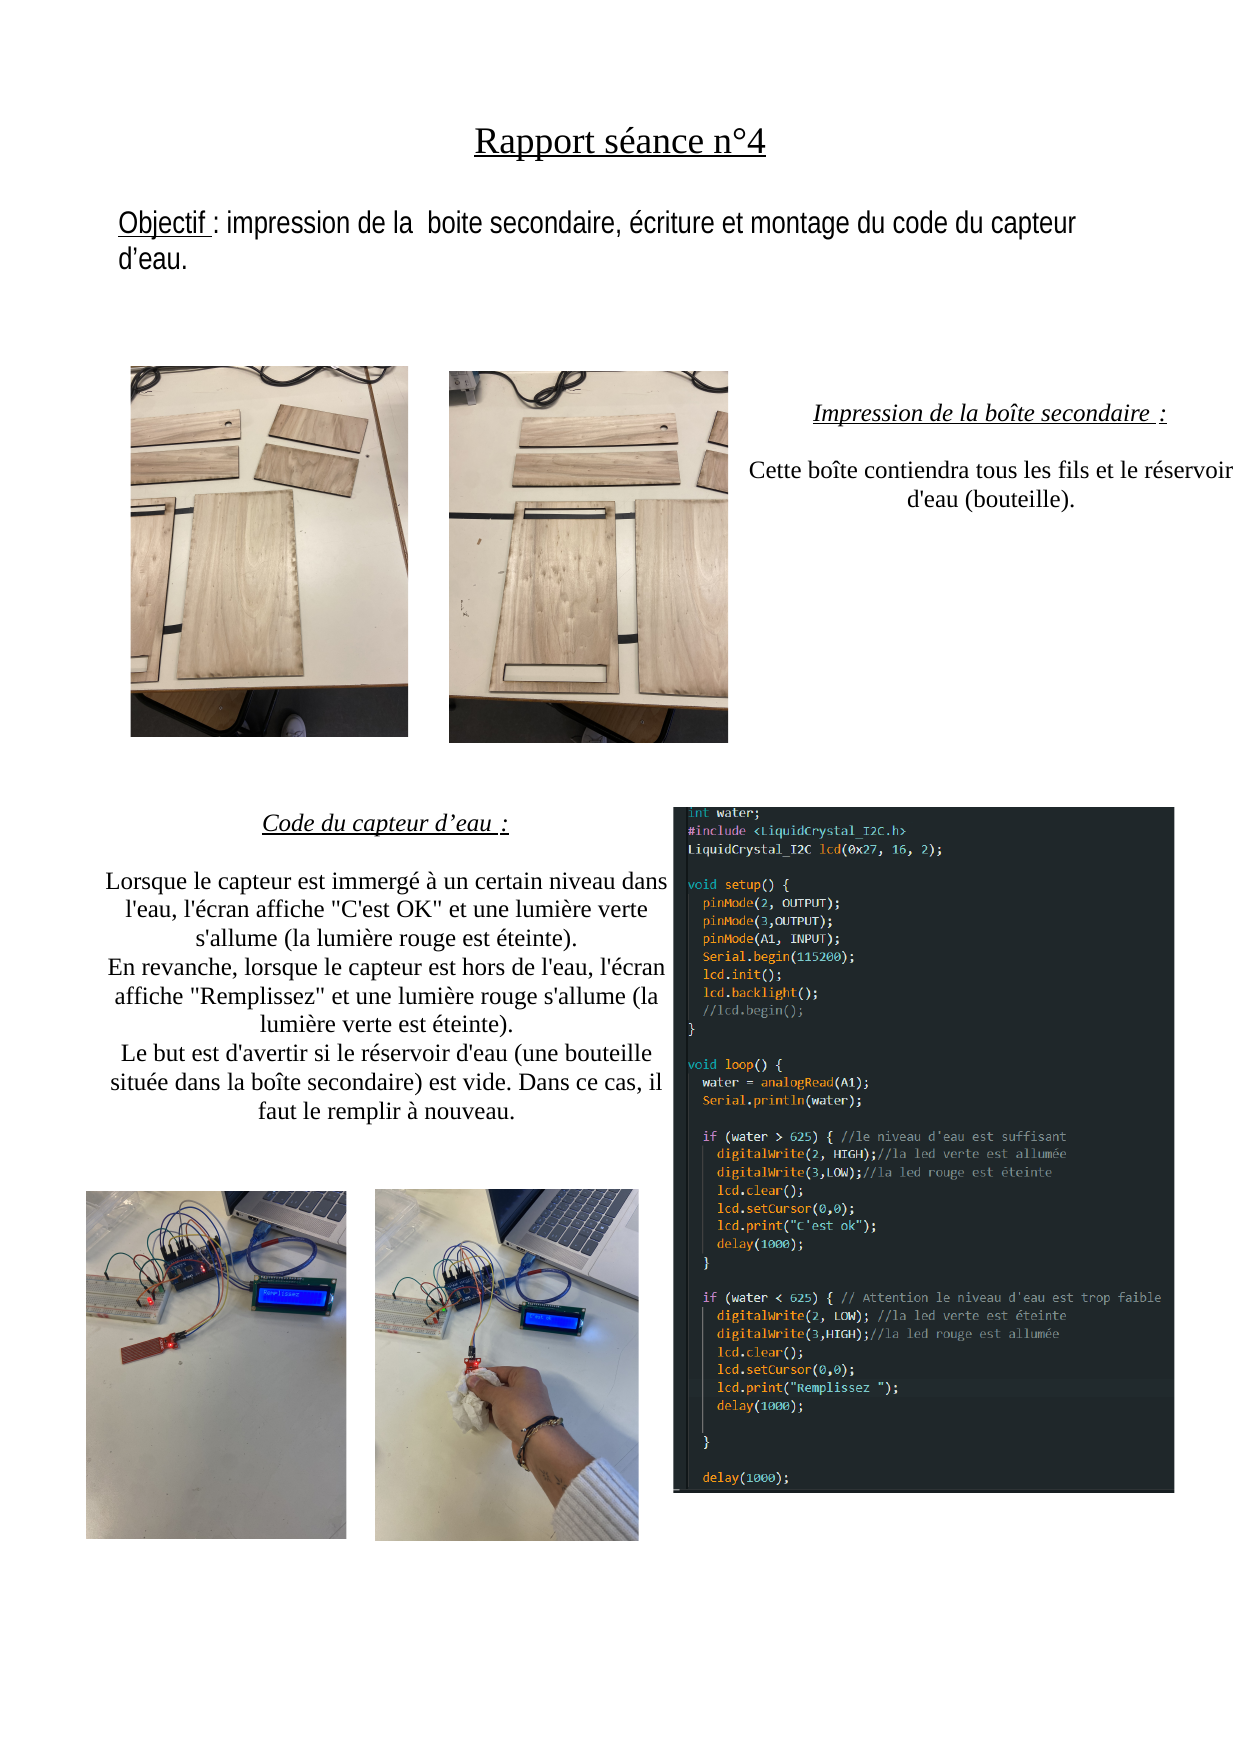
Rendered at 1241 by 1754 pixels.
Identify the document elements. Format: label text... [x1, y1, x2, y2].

text En revanche, lorsque le capteur est hors de l'eau, l'écran affiche "Remplissez" et une lumière rouge s'allume (la lumière verte est éteinte). [100, 952, 673, 1038]
text Objectif : impression de la boite secondaire, écriture et montage du code du capteur d’eau. [118, 204, 1122, 276]
text Code du capteur d’eau : [100, 808, 673, 837]
text Rapport séance n°4 [118, 118, 1122, 161]
text Cette boîte contiendra tous les fils et le réservoir d'eau (bouteille). [744, 455, 1238, 513]
text Impression de la boîte secondaire : [744, 398, 1238, 427]
text Le but est d'avertir si le réservoir d'eau (une bouteille située dans la boîte secondaire) est vide. Dans ce cas, il faut le remplir à nouveau. [100, 1038, 673, 1124]
text Lorsque le capteur est immergé à un certain niveau dans l'eau, l'écran affiche "C'est OK" et une lumière verte s'allume (la lumière rouge est éteinte). [100, 866, 673, 952]
